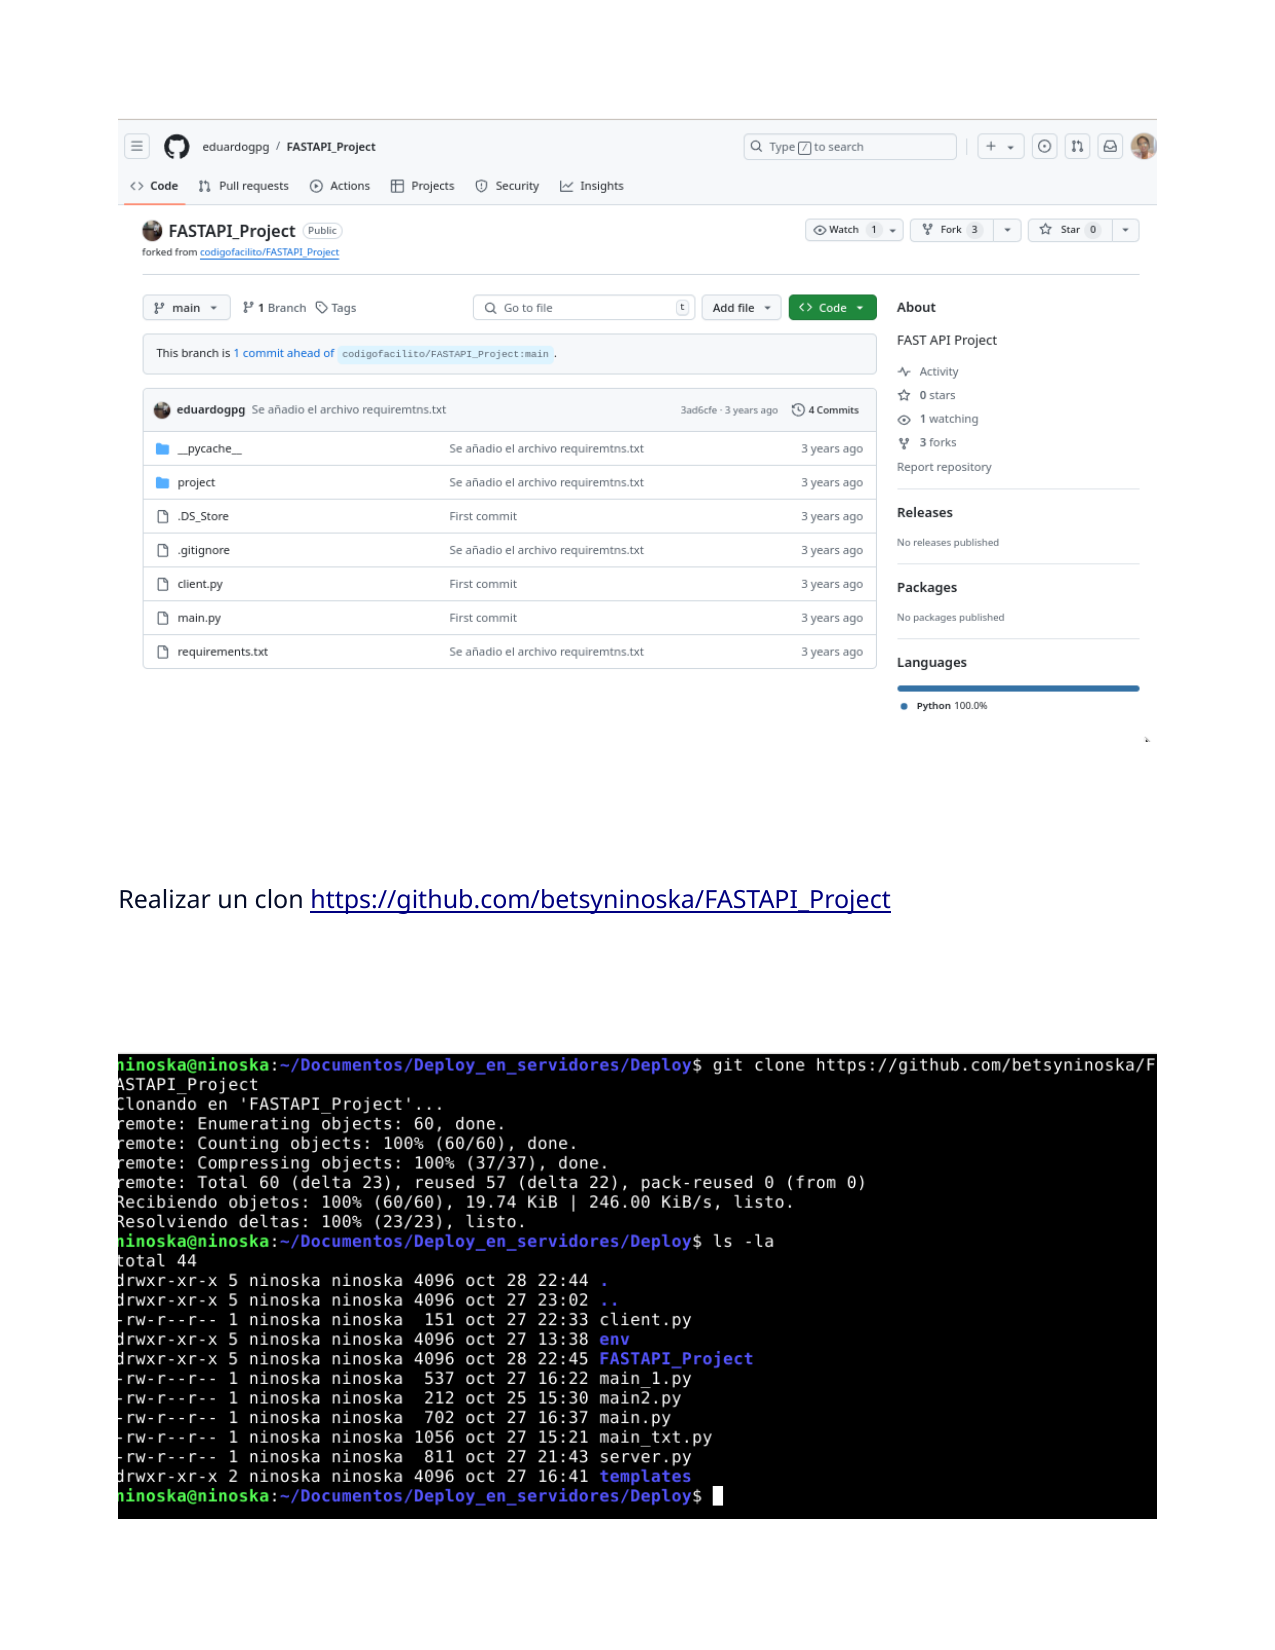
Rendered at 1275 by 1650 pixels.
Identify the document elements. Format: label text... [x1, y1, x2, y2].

picture [118, 118, 1157, 746]
text Realizar un clon https://github.com/betsyninoska/FASTAPI_Project [118, 882, 1157, 916]
picture [118, 1052, 1157, 1519]
